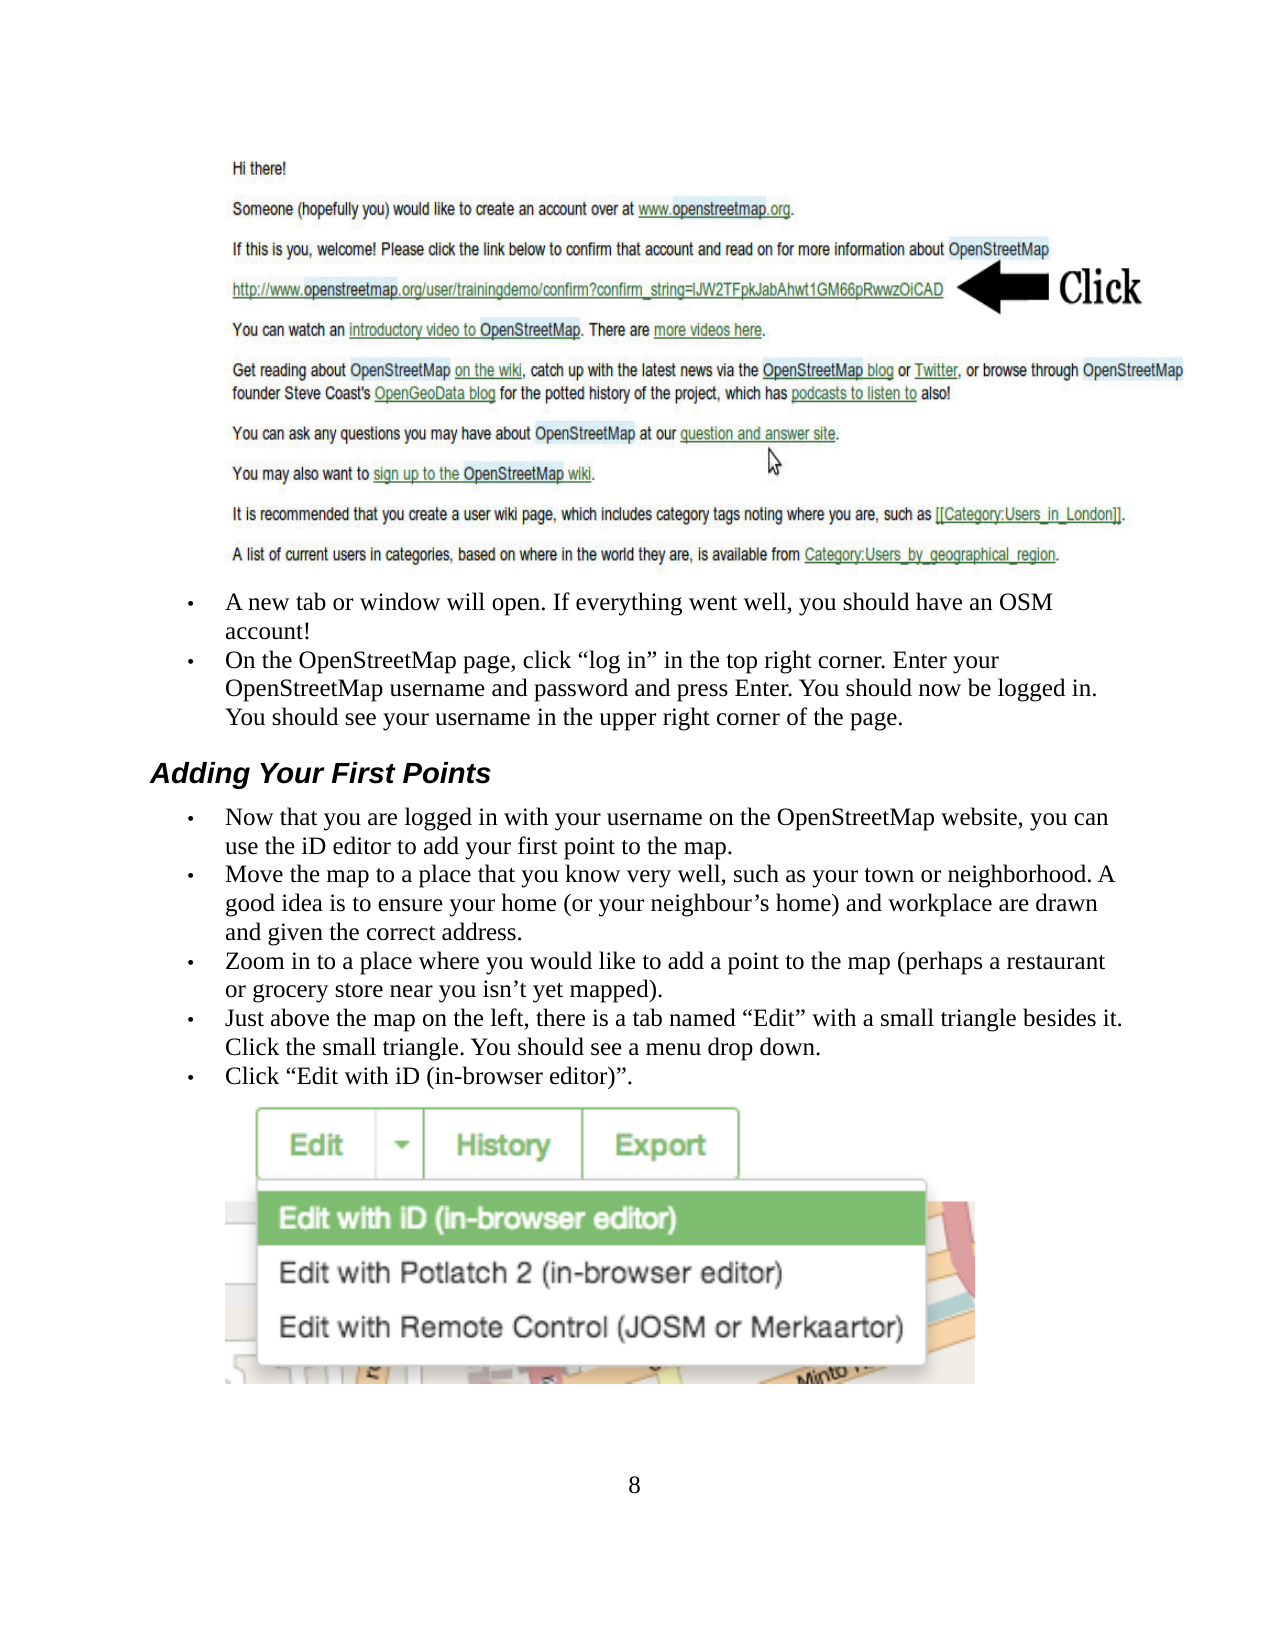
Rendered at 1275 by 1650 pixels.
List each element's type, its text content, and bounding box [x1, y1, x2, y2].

list Click “Edit with iD (in-browser editor)”. [187, 1061, 1125, 1089]
list Move the map to a place that you know very well, such as your town or neighborhood. A good idea is to ensure your home (or your neighbour’s home) and workplace are drawn and given the correct address. [187, 859, 1125, 946]
list On the OpenStreetMap page, click “log in” in the top right corner. Enter your OpenStreetMap username and password and press Enter. You should now be logged in. You should see your username in the upper right corner of the page. [187, 645, 1125, 731]
picture [225, 1089, 976, 1384]
list Zoom in to a place where you would like to add a point to the map (perhaps a restaurant or grocery store near you isn’t yet mapped). [187, 946, 1125, 1003]
list Now that you are logged in with your username on the OpenStreetMap website, you can use the iD editor to add your first point to the map. [187, 802, 1125, 859]
subtitle Adding Your First Points [150, 756, 1125, 789]
list A new tab or window will open. If everything went well, you should have an OSM account! [187, 587, 1125, 645]
list Just above the map on the left, there is a tab named “Edit” with a small triangle besides it. Click the small triangle. You should see a menu drop down. [187, 1003, 1125, 1061]
picture [225, 150, 1204, 588]
